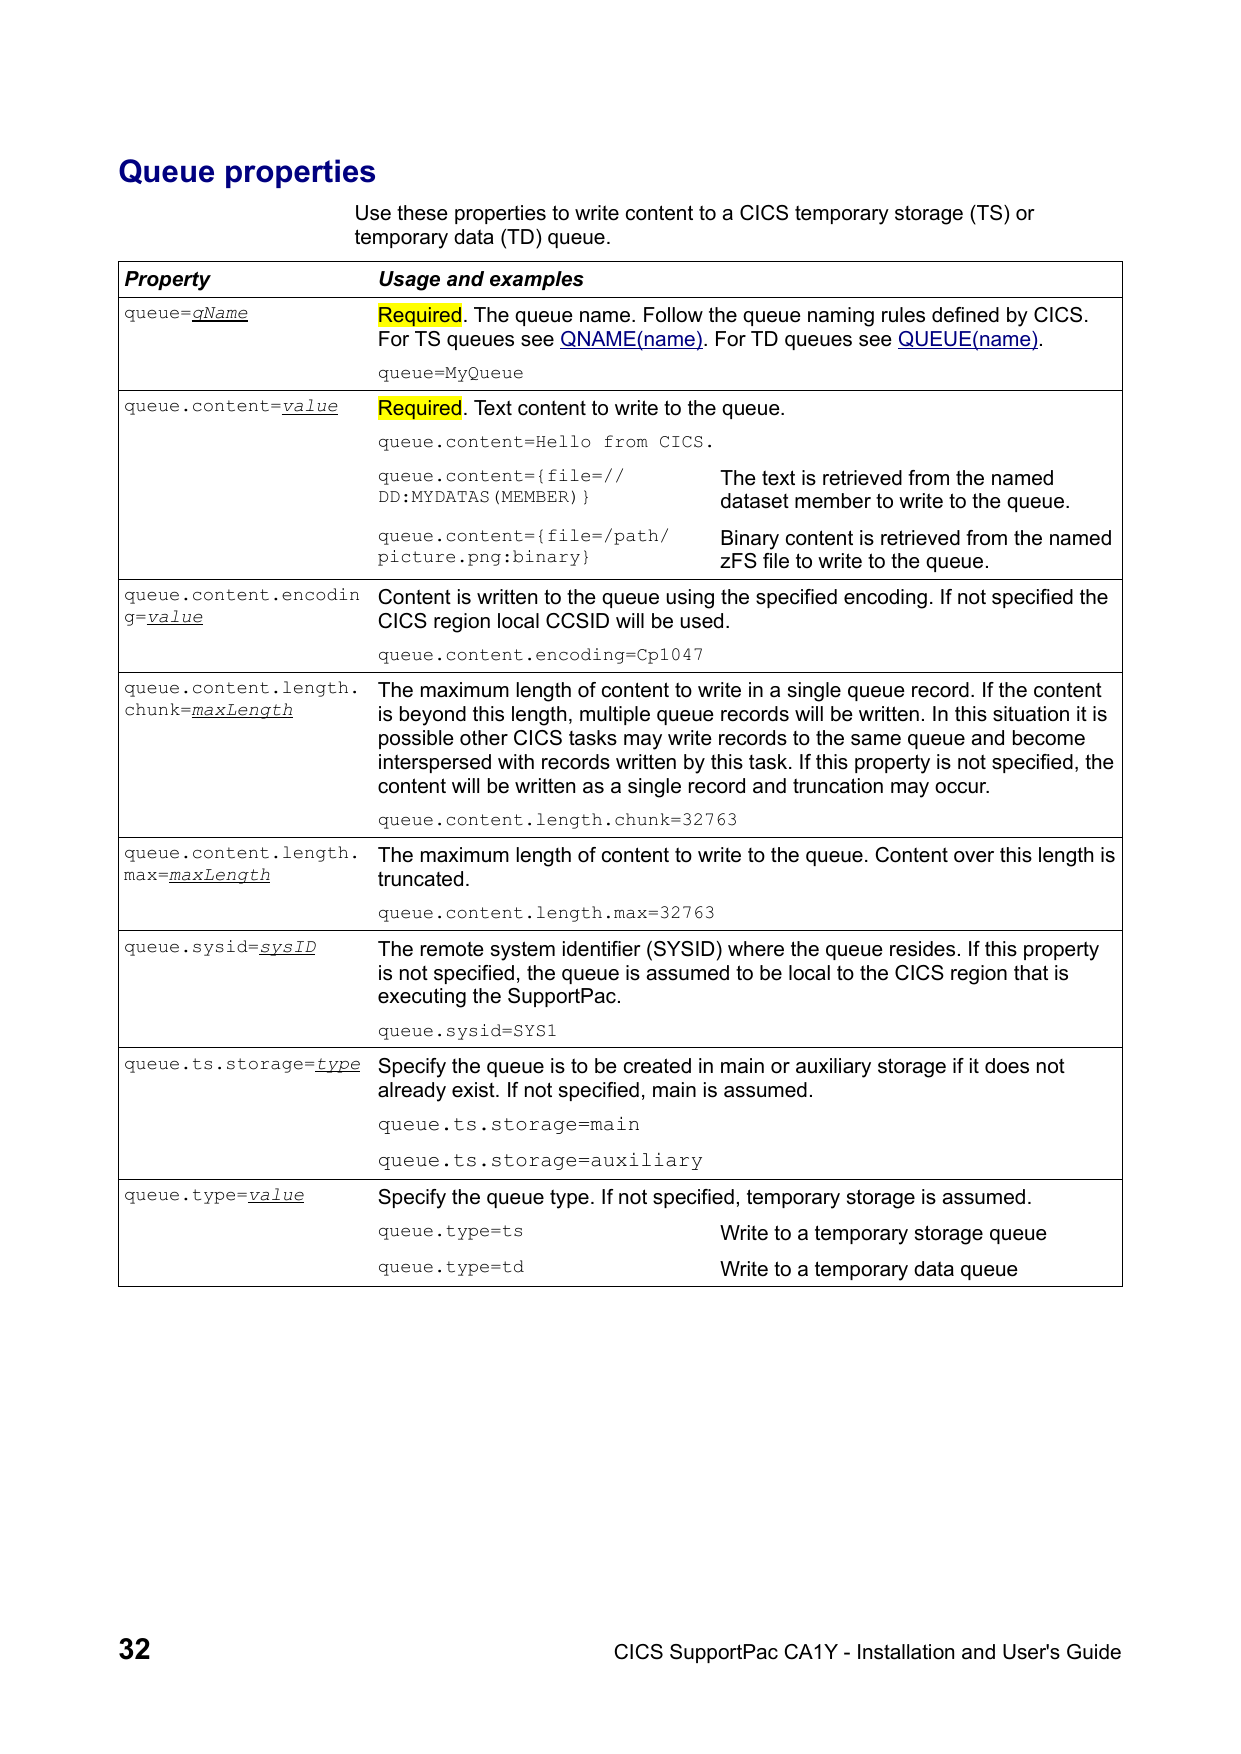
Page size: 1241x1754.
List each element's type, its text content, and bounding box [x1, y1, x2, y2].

table_cell queue.content.length.max=32763 [372, 897, 1122, 930]
table_cell queue.sysid=sysID [119, 931, 372, 1047]
table_cell Specify the queue type. If not specified, temporary storage is assumed. [372, 1180, 1122, 1214]
table_cell queue.content.length.max=maxLength [119, 838, 372, 930]
table_cell The remote system identifier (SYSID) where the queue resides. If this property is not specified, the queue is assumed to be local to the CICS region that is executing the SupportPac. [372, 931, 1122, 1014]
table_header Usage and examples [372, 262, 1122, 297]
table_cell queue.sysid=SYS1 [372, 1014, 1122, 1047]
table_cell queue.content=Hello from CICS. [372, 426, 1122, 459]
table_cell queue.type=td [372, 1250, 714, 1286]
text Use these properties to write content to a CICS temporary storage (TS) or temporary data (TD) queue. [354, 201, 1122, 249]
table_cell The text is retrieved from the named dataset member to write to the queue. [714, 459, 1122, 519]
table_cell queue.ts.storage=main [372, 1107, 1122, 1143]
table_cell queue.content.encoding=value [119, 580, 372, 672]
table_cell queue.content={file=/path/picture.png:binary} [372, 519, 714, 579]
table_cell queue=qName [119, 298, 372, 390]
table_cell queue.content.length.chunk=maxLength [119, 673, 372, 837]
subtitle Queue properties [118, 153, 1122, 189]
table_cell queue.ts.storage=auxiliary [372, 1143, 1122, 1178]
table_cell Required. Text content to write to the queue. [372, 391, 1122, 426]
table_cell The maximum length of content to write in a single queue record. If the content is beyond this length, multiple queue records will be written. In this situation it is possible other CICS tasks may write records to the same queue and become interspersed with records written by this task. If this property is not specified, the content will be written as a single record and truncation may occur. [372, 673, 1122, 804]
table_cell queue.content={file=//DD:MYDATAS(MEMBER)} [372, 459, 714, 519]
table_cell Write to a temporary data queue [714, 1250, 1122, 1286]
table_cell The maximum length of content to write to the queue. Content over this length is truncated. [372, 838, 1122, 897]
table_cell queue.content.length.chunk=32763 [372, 804, 1122, 837]
table_cell queue=MyQueue [372, 357, 1122, 390]
table_cell queue.type=ts [372, 1214, 714, 1250]
table_cell Write to a temporary storage queue [714, 1214, 1122, 1250]
table_header Property [119, 262, 372, 297]
table_cell queue.ts.storage=type [119, 1048, 372, 1178]
table_cell Specify the queue is to be created in main or auxiliary storage if it does not already exist. If not specified, main is assumed. [372, 1048, 1122, 1107]
table_cell Required. The queue name. Follow the queue naming rules defined by CICS. For TS queues see QNAME(name). For TD queues see QUEUE(name). [372, 298, 1122, 357]
table_cell queue.content=value [119, 391, 372, 579]
table_cell queue.type=value [119, 1180, 372, 1286]
table_cell Binary content is retrieved from the named zFS file to write to the queue. [714, 519, 1122, 579]
table_cell queue.content.encoding=Cp1047 [372, 639, 1122, 672]
table_cell Content is written to the queue using the specified encoding. If not specified the CICS region local CCSID will be used. [372, 580, 1122, 639]
